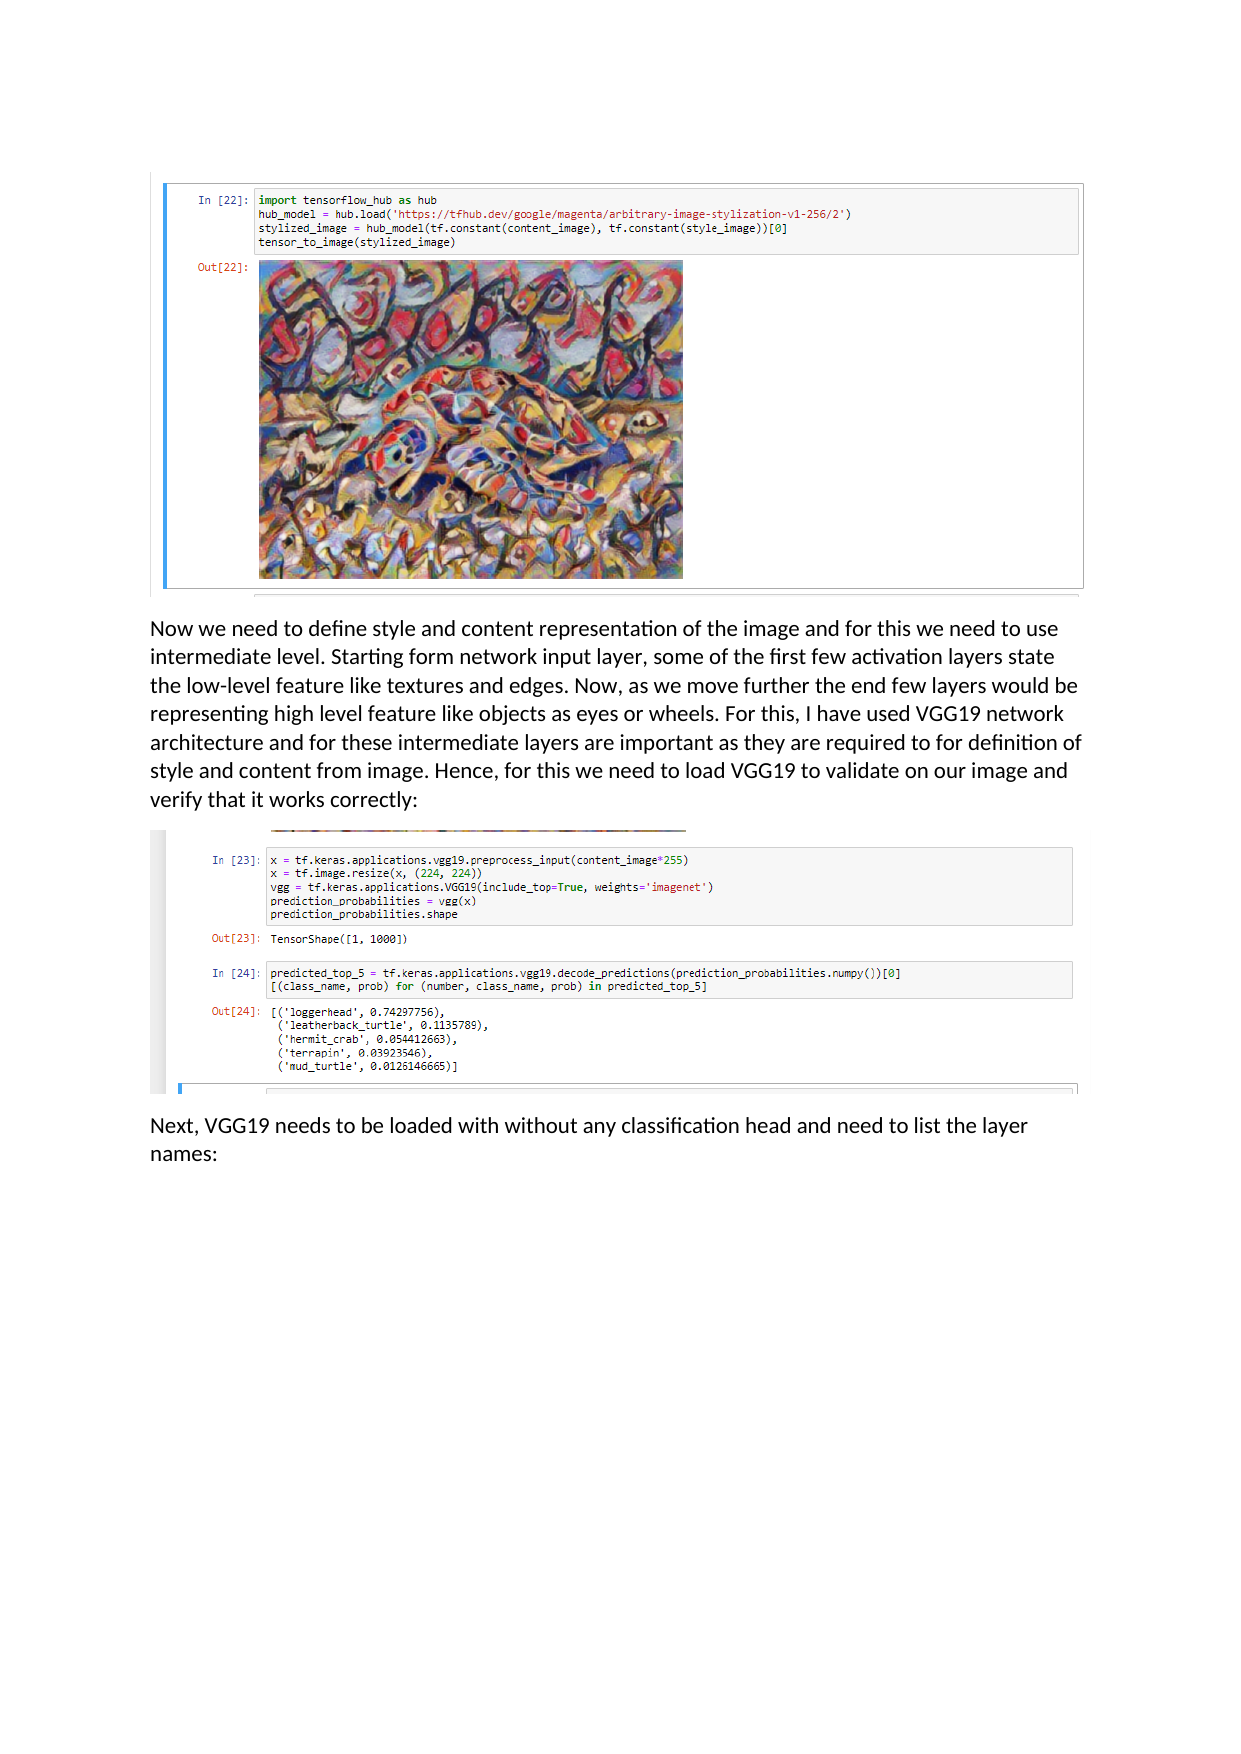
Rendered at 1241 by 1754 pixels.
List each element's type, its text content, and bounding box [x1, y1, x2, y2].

text Next, VGG19 needs to be loaded with without any classification head and need to list the layer names: [150, 1111, 1090, 1168]
text Now we need to define style and content representation of the image and for this we need to use intermediate level. Starting form network input layer, some of the first few activation layers state the low-level feature like textures and edges. Now, as we move further the end few layers would be representing high level feature like objects as eyes or wheels. For this, I have used VGG19 network architecture and for these intermediate layers are important as they are required to for definition of style and content from image. Hence, for this we need to load VGG19 to validate on our image and verify that it works correctly: [150, 614, 1090, 813]
